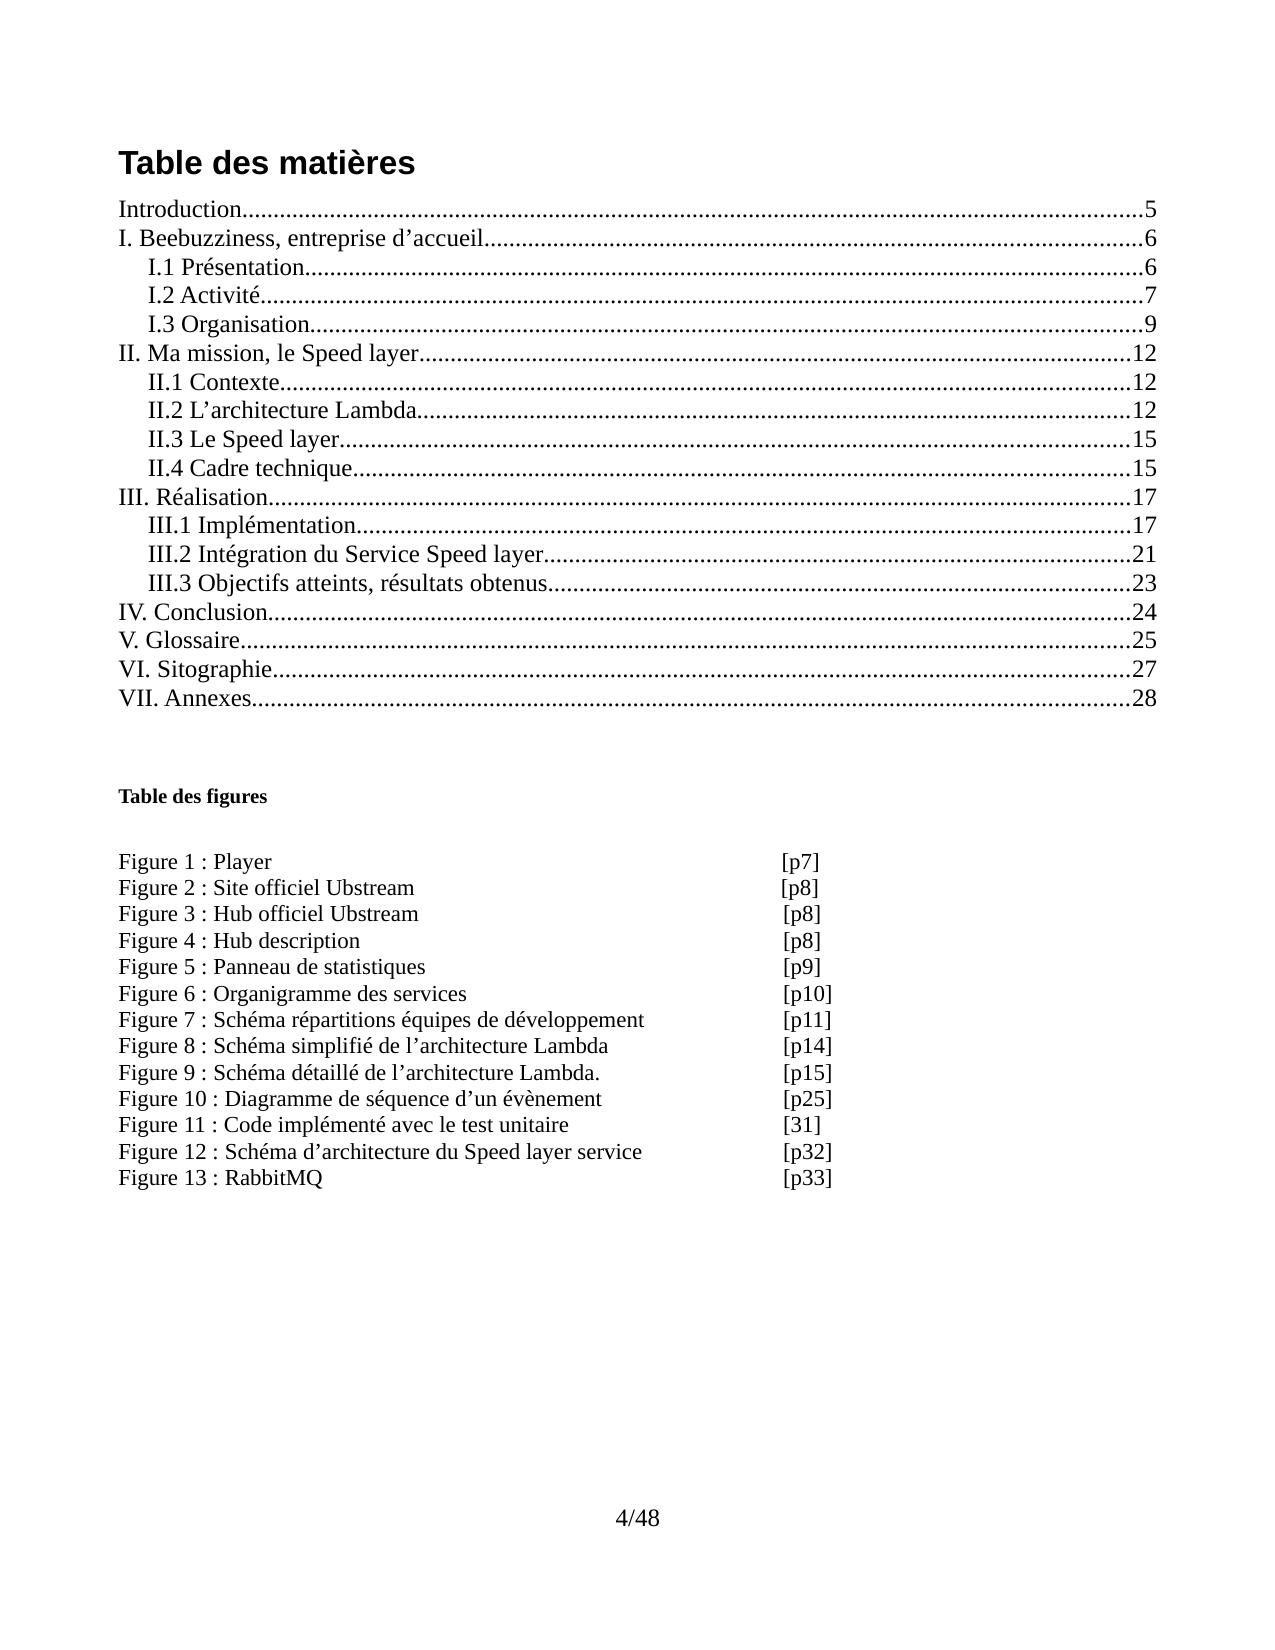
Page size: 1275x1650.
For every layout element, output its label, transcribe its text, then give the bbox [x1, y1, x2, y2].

text V. Glossaire 25 [118, 625, 1157, 654]
text Figure 6 : Organigramme des services [p10] [118, 979, 1157, 1006]
subtitle Table des figures [118, 784, 1157, 808]
text Figure 1 : Player [p7] [118, 848, 1157, 874]
text III.2 Intégration du Service Speed layer 21 [148, 539, 1157, 568]
text Figure 9 : Schéma détaillé de l’architecture Lambda. [p15] [118, 1059, 1157, 1085]
text I. Beebuzziness, entreprise d’accueil 6 [118, 223, 1157, 252]
text II.2 L’architecture Lambda 12 [148, 395, 1157, 424]
text I.2 Activité 7 [148, 280, 1157, 309]
text II.1 Contexte 12 [148, 367, 1157, 395]
text III.3 Objectifs atteints, résultats obtenus 23 [148, 568, 1157, 597]
text II. Ma mission, le Speed layer 12 [118, 338, 1157, 367]
text I.1 Présentation 6 [148, 252, 1157, 280]
text Figure 7 : Schéma répartitions équipes de développement [p11] [118, 1006, 1157, 1032]
text Figure 3 : Hub officiel Ubstream [p8] [118, 901, 1157, 927]
text VI. Sitographie 27 [118, 654, 1157, 683]
text Figure 12 : Schéma d’architecture du Speed layer service [p32] [118, 1138, 1157, 1164]
text III. Réalisation 17 [118, 482, 1157, 510]
text I.3 Organisation 9 [148, 309, 1157, 338]
text III.1 Implémentation 17 [148, 510, 1157, 539]
text Introduction 5 [118, 194, 1157, 223]
text Figure 13 : RabbitMQ [p33] [118, 1164, 1157, 1190]
text Figure 10 : Diagramme de séquence d’un évènement [p25] [118, 1085, 1157, 1111]
text Figure 11 : Code implémenté avec le test unitaire [31] [118, 1111, 1157, 1138]
text VII. Annexes 28 [118, 683, 1157, 712]
text Figure 2 : Site officiel Ubstream [p8] [118, 874, 1157, 901]
subtitle Table des matières [118, 143, 1157, 182]
text Figure 5 : Panneau de statistiques [p9] [118, 953, 1157, 979]
text II.4 Cadre technique 15 [148, 453, 1157, 482]
text IV. Conclusion 24 [118, 597, 1157, 625]
text II.3 Le Speed layer 15 [148, 424, 1157, 453]
text Figure 8 : Schéma simplifié de l’architecture Lambda [p14] [118, 1032, 1157, 1059]
text Figure 4 : Hub description [p8] [118, 927, 1157, 953]
